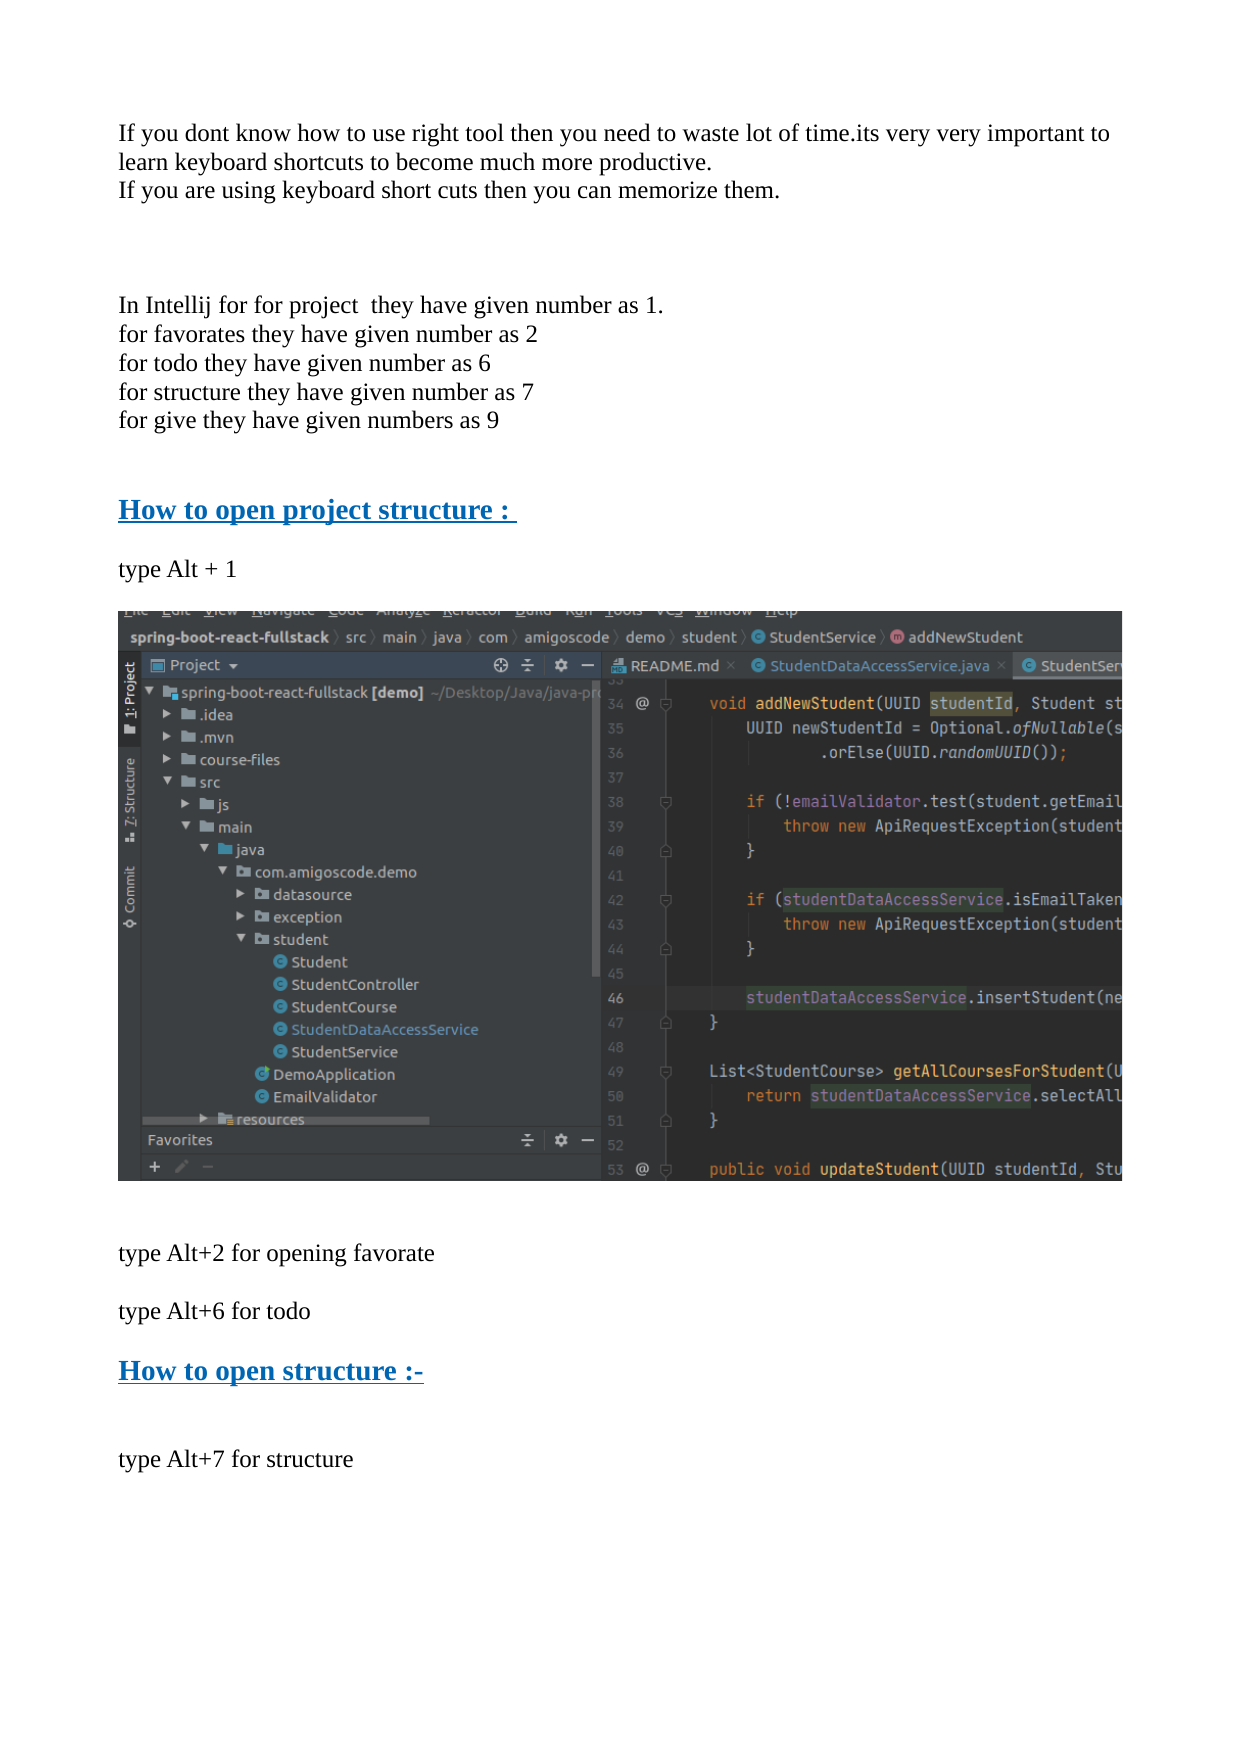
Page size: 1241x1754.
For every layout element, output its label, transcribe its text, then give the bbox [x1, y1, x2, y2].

text for todo they have given number as 6 [118, 348, 1122, 377]
text If you are using keyboard short cuts then you can memorize them. [118, 176, 1122, 204]
text type Alt+2 for opening favorate [118, 1238, 1122, 1267]
text type Alt+7 for structure [118, 1444, 1122, 1473]
text If you dont know how to use right tool then you need to waste lot of time.its very very important to learn keyboard shortcuts to become much more productive. [118, 118, 1122, 176]
picture [118, 611, 1123, 1181]
text How to open structure :- [118, 1353, 1122, 1387]
text type Alt + 1 [118, 554, 1122, 583]
text for give they have given numbers as 9 [118, 406, 1122, 434]
text for structure they have given number as 7 [118, 377, 1122, 406]
text for favorates they have given number as 2 [118, 319, 1122, 348]
text In Intellij for for project they have given number as 1. [118, 291, 1122, 319]
text How to open project structure : [118, 492, 1122, 525]
text type Alt+6 for todo [118, 1296, 1122, 1325]
